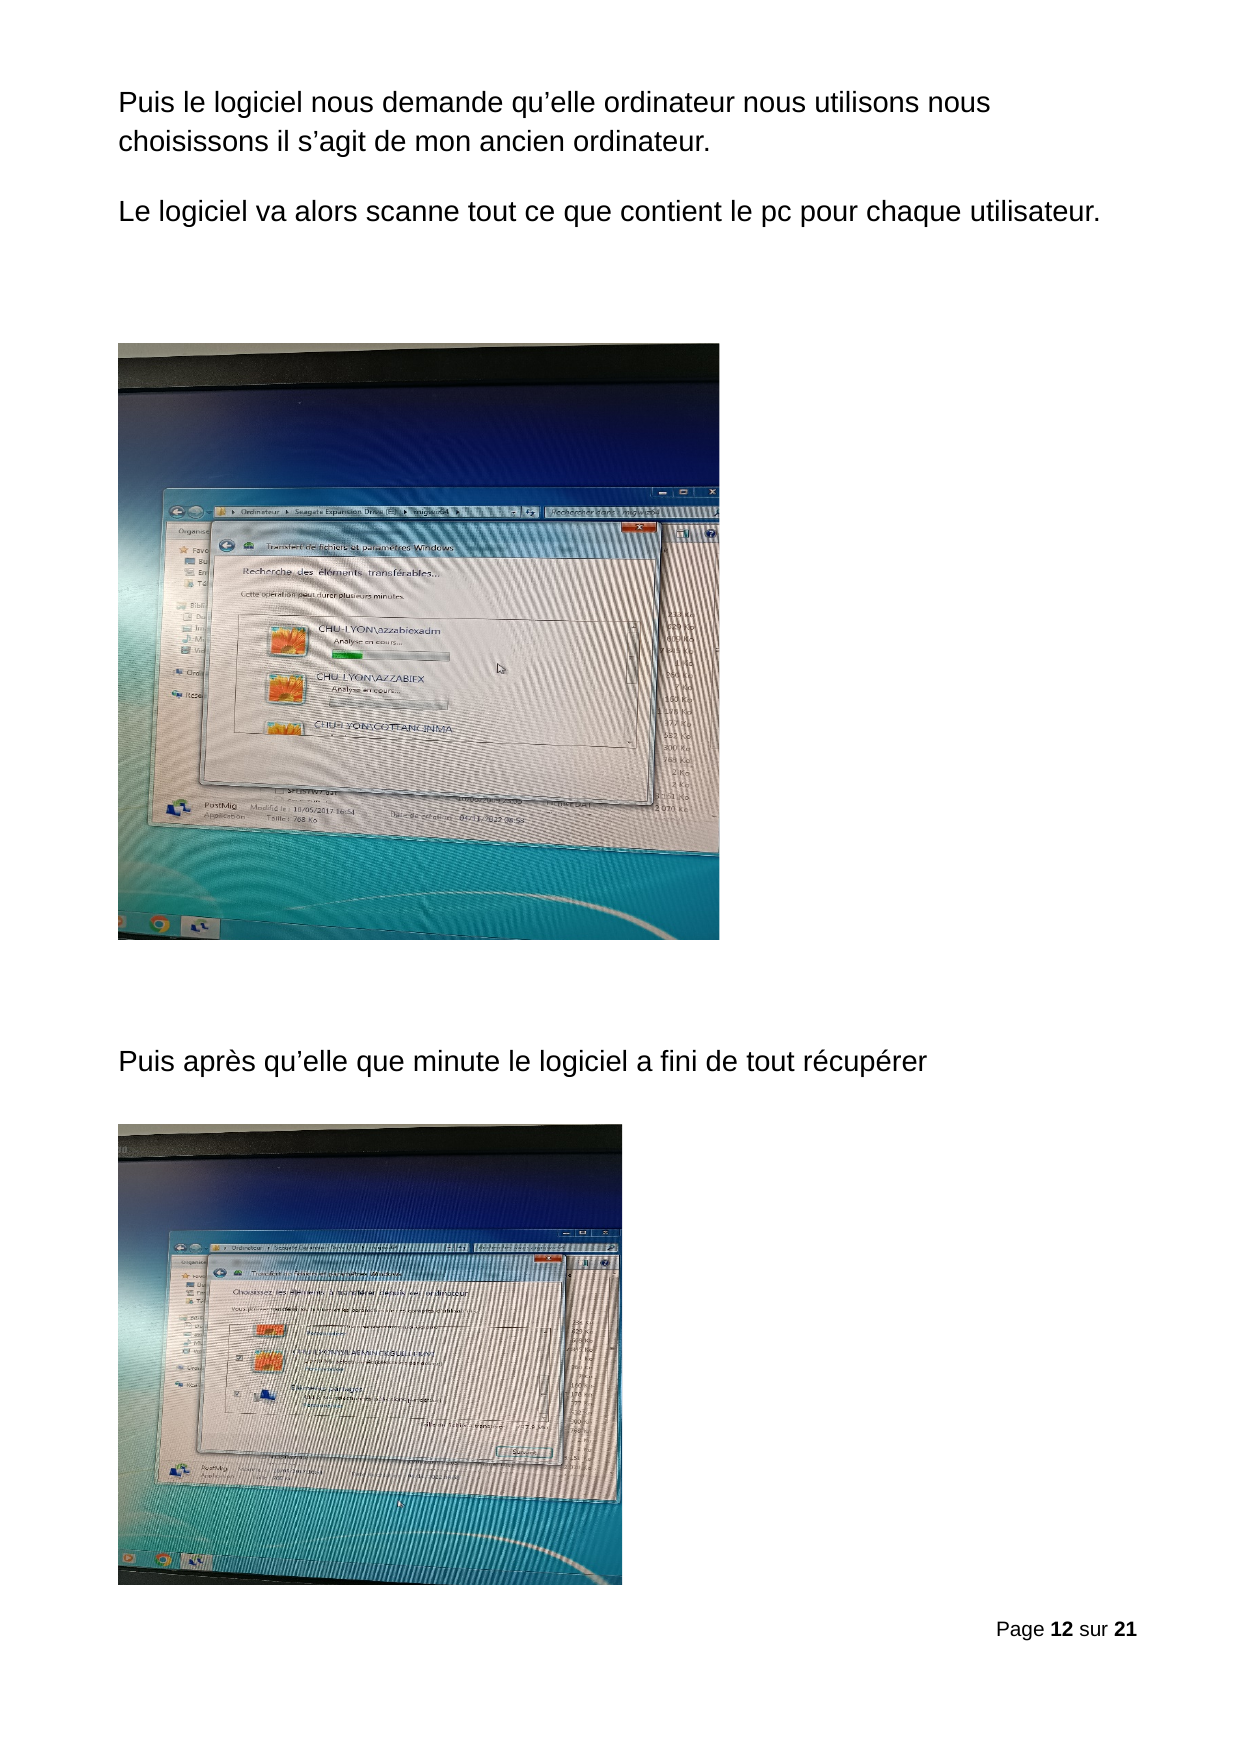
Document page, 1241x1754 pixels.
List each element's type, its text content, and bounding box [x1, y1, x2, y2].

text Le logiciel va alors scanne tout ce que contient le pc pour chaque utilisateur. [118, 194, 1137, 227]
text Puis après qu’elle que minute le logiciel a fini de tout récupérer [118, 1044, 1137, 1077]
text Puis le logiciel nous demande qu’elle ordinateur nous utilisons nous choisissons il s’agit de mon ancien ordinateur. [118, 85, 1137, 157]
